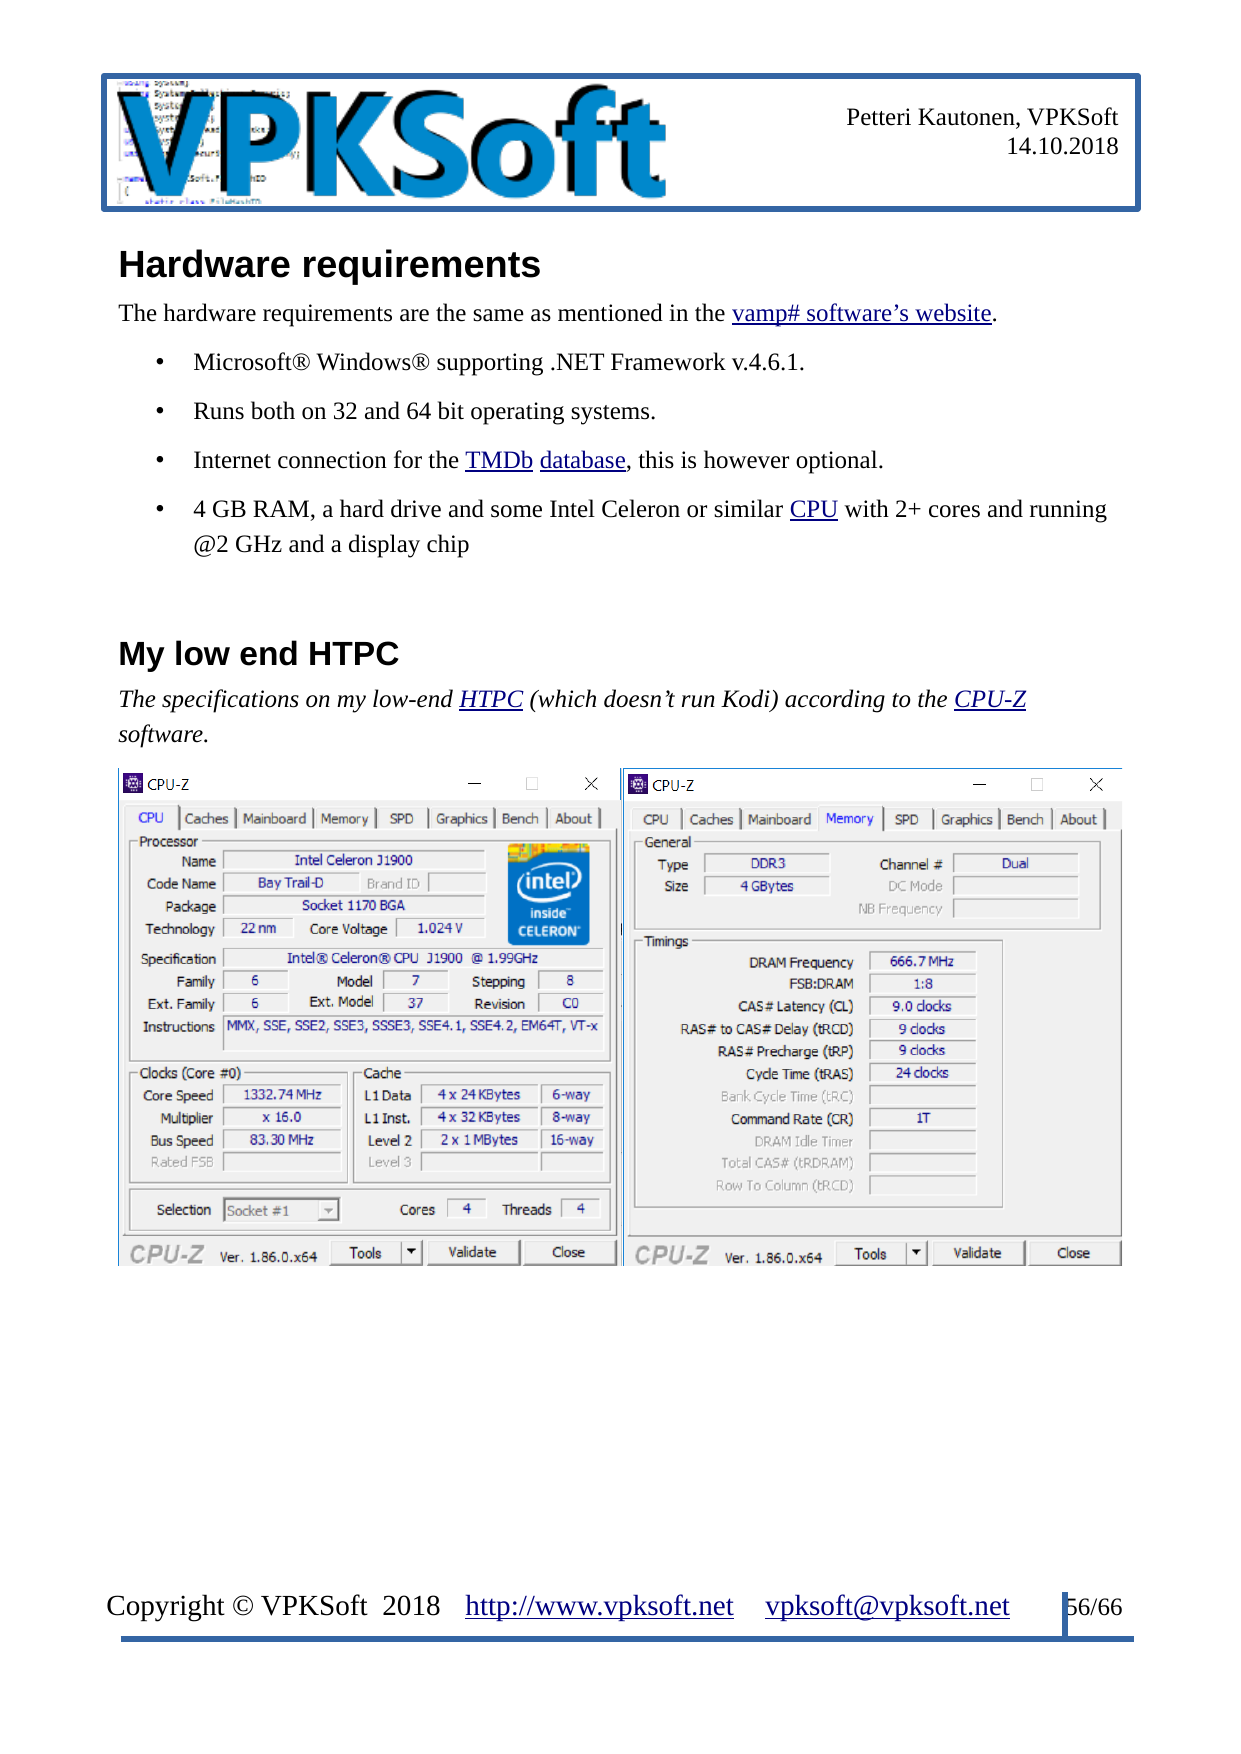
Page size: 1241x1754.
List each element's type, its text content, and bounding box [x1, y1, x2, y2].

subtitle Hardware requirements [118, 242, 1122, 286]
list Microsoft® Windows® supporting .NET Framework v.4.6.1. [156, 347, 1122, 376]
text The hardware requirements are the same as mentioned in the vamp# software’s website. [118, 298, 1122, 327]
picture [118, 768, 1123, 1266]
list Runs both on 32 and 64 bit operating systems. [156, 396, 1122, 425]
text The specifications on my low-end HTPC (which doesn’t run Kodi) according to the CPU-Z software. [118, 684, 1122, 748]
subtitle My low end HTPC [118, 633, 1122, 672]
picture [116, 81, 672, 204]
list 4 GB RAM, a hard drive and some Intel Celeron or similar CPU with 2+ cores and running @2 GHz and a display chip [156, 494, 1122, 558]
list Internet connection for the TMDb database, this is however optional. [156, 445, 1122, 474]
